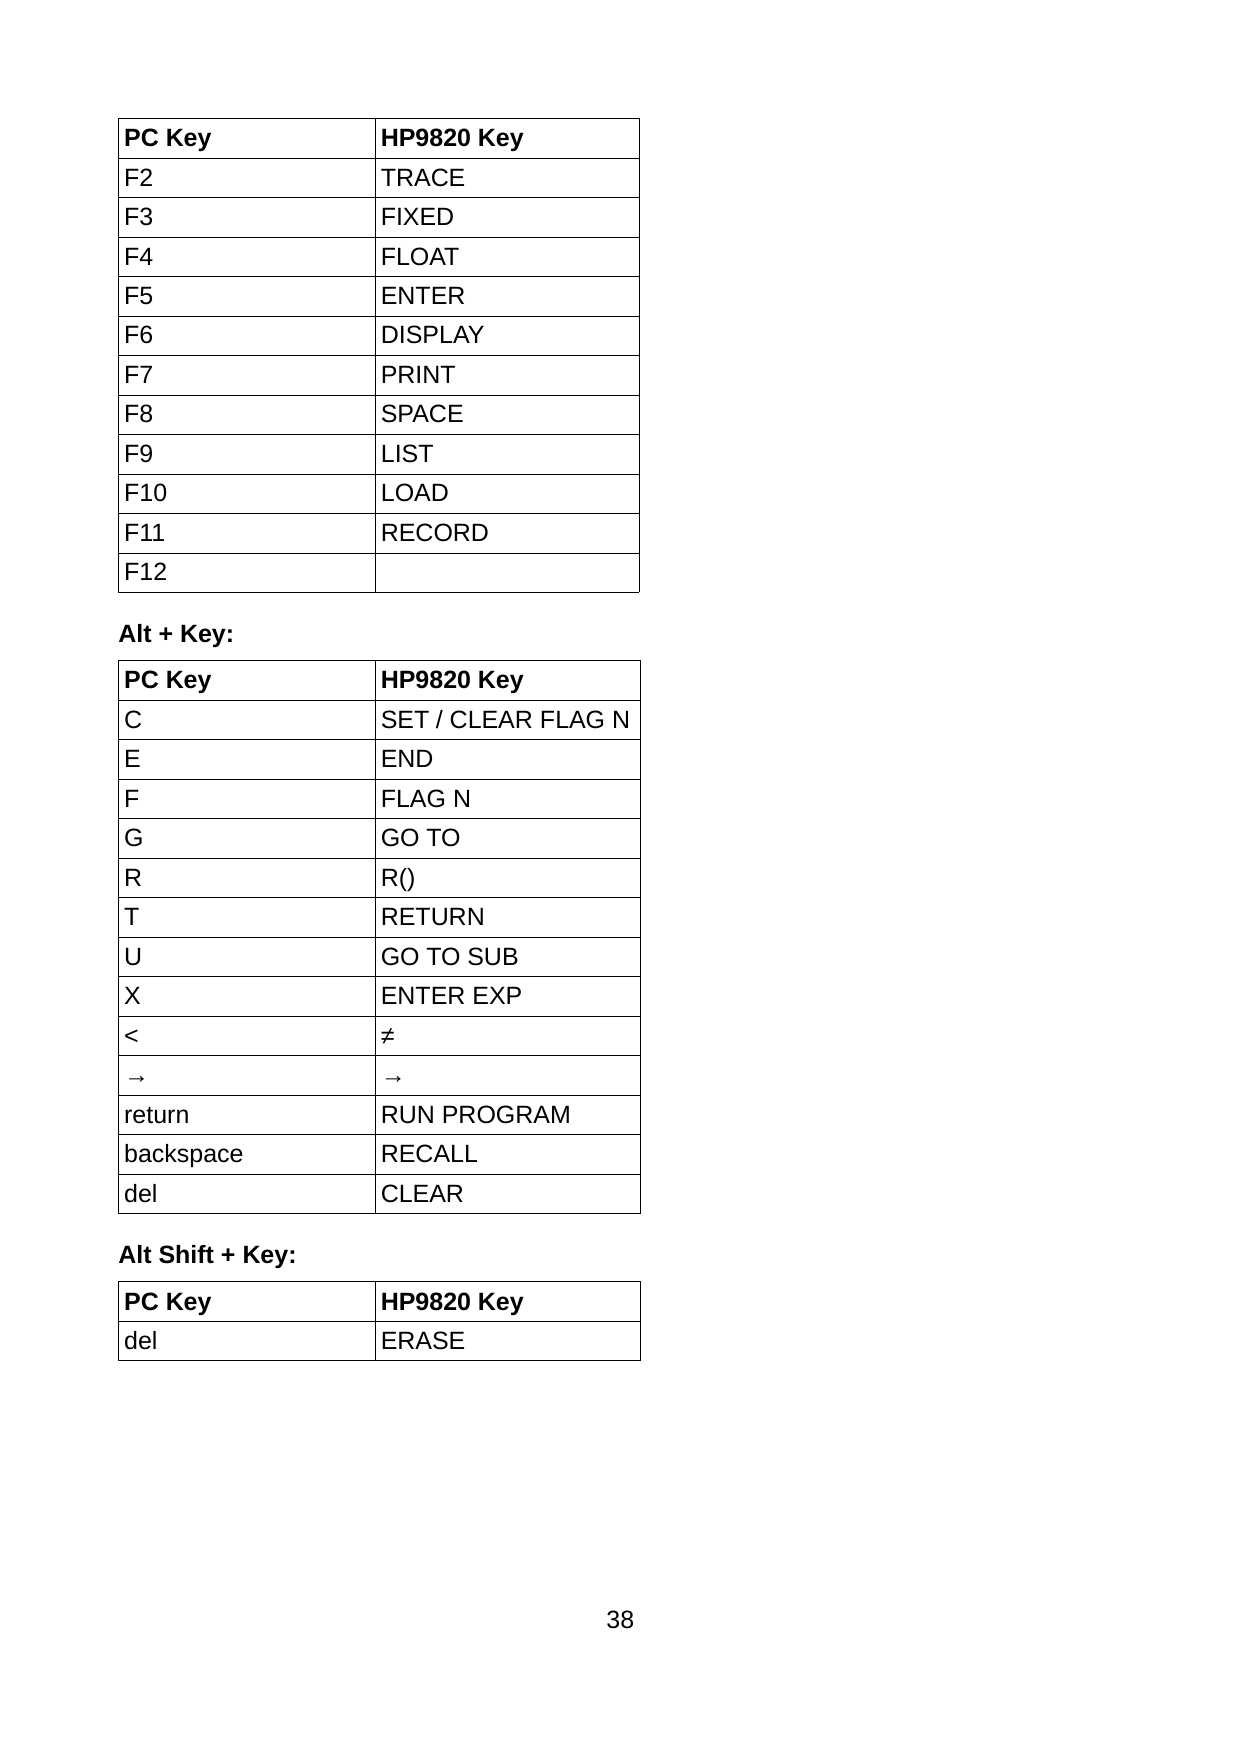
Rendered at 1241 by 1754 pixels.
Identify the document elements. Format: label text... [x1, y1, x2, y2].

table_cell C [119, 701, 375, 739]
table_cell → [119, 1056, 375, 1094]
table_cell F5 [119, 277, 375, 316]
table_cell RECORD [376, 514, 639, 552]
table_cell → [376, 1056, 640, 1094]
table_cell F8 [119, 396, 375, 434]
table_header HP9820 Key [376, 1282, 640, 1321]
table_cell G [119, 819, 375, 858]
table_cell F9 [119, 435, 375, 473]
text Alt + Key: [118, 620, 1122, 648]
table_cell backspace [119, 1135, 375, 1173]
table_cell F10 [119, 475, 375, 513]
table_header HP9820 Key [376, 661, 640, 700]
table_cell [376, 554, 639, 592]
table_cell F7 [119, 356, 375, 394]
table_cell PRINT [376, 356, 639, 394]
table_cell return [119, 1096, 375, 1134]
table_cell T [119, 898, 375, 937]
table_cell ≠ [376, 1017, 640, 1055]
table_cell F4 [119, 238, 375, 276]
table_cell LOAD [376, 475, 639, 513]
table_cell F11 [119, 514, 375, 552]
table_cell E [119, 740, 375, 779]
table_cell DISPLAY [376, 317, 639, 355]
table_cell F2 [119, 159, 375, 197]
table_cell del [119, 1175, 375, 1213]
table_cell RECALL [376, 1135, 640, 1173]
table_cell del [119, 1322, 375, 1360]
table_cell ENTER [376, 277, 639, 316]
table_cell ERASE [376, 1322, 640, 1360]
table_header HP9820 Key [376, 119, 639, 158]
table_cell CLEAR [376, 1175, 640, 1213]
table_cell RUN PROGRAM [376, 1096, 640, 1134]
table_cell GO TO [376, 819, 640, 858]
table_cell SPACE [376, 396, 639, 434]
table_cell R() [376, 859, 640, 897]
table_header PC Key [119, 1282, 375, 1321]
table_header PC Key [119, 119, 375, 158]
table_cell FLOAT [376, 238, 639, 276]
table_cell ENTER EXP [376, 977, 640, 1016]
table_cell RETURN [376, 898, 640, 937]
table_cell X [119, 977, 375, 1016]
table_cell F3 [119, 198, 375, 237]
table_cell F12 [119, 554, 375, 592]
table_cell END [376, 740, 640, 779]
table_cell TRACE [376, 159, 639, 197]
table_cell FIXED [376, 198, 639, 237]
table_cell GO TO SUB [376, 938, 640, 976]
table_cell FLAG N [376, 780, 640, 818]
table_cell U [119, 938, 375, 976]
text Alt Shift + Key: [118, 1241, 1122, 1269]
table_cell < [119, 1017, 375, 1055]
table_cell F [119, 780, 375, 818]
table_header PC Key [119, 661, 375, 700]
table_cell LIST [376, 435, 639, 473]
table_cell SET / CLEAR FLAG N [376, 701, 640, 739]
table_cell F6 [119, 317, 375, 355]
table_cell R [119, 859, 375, 897]
